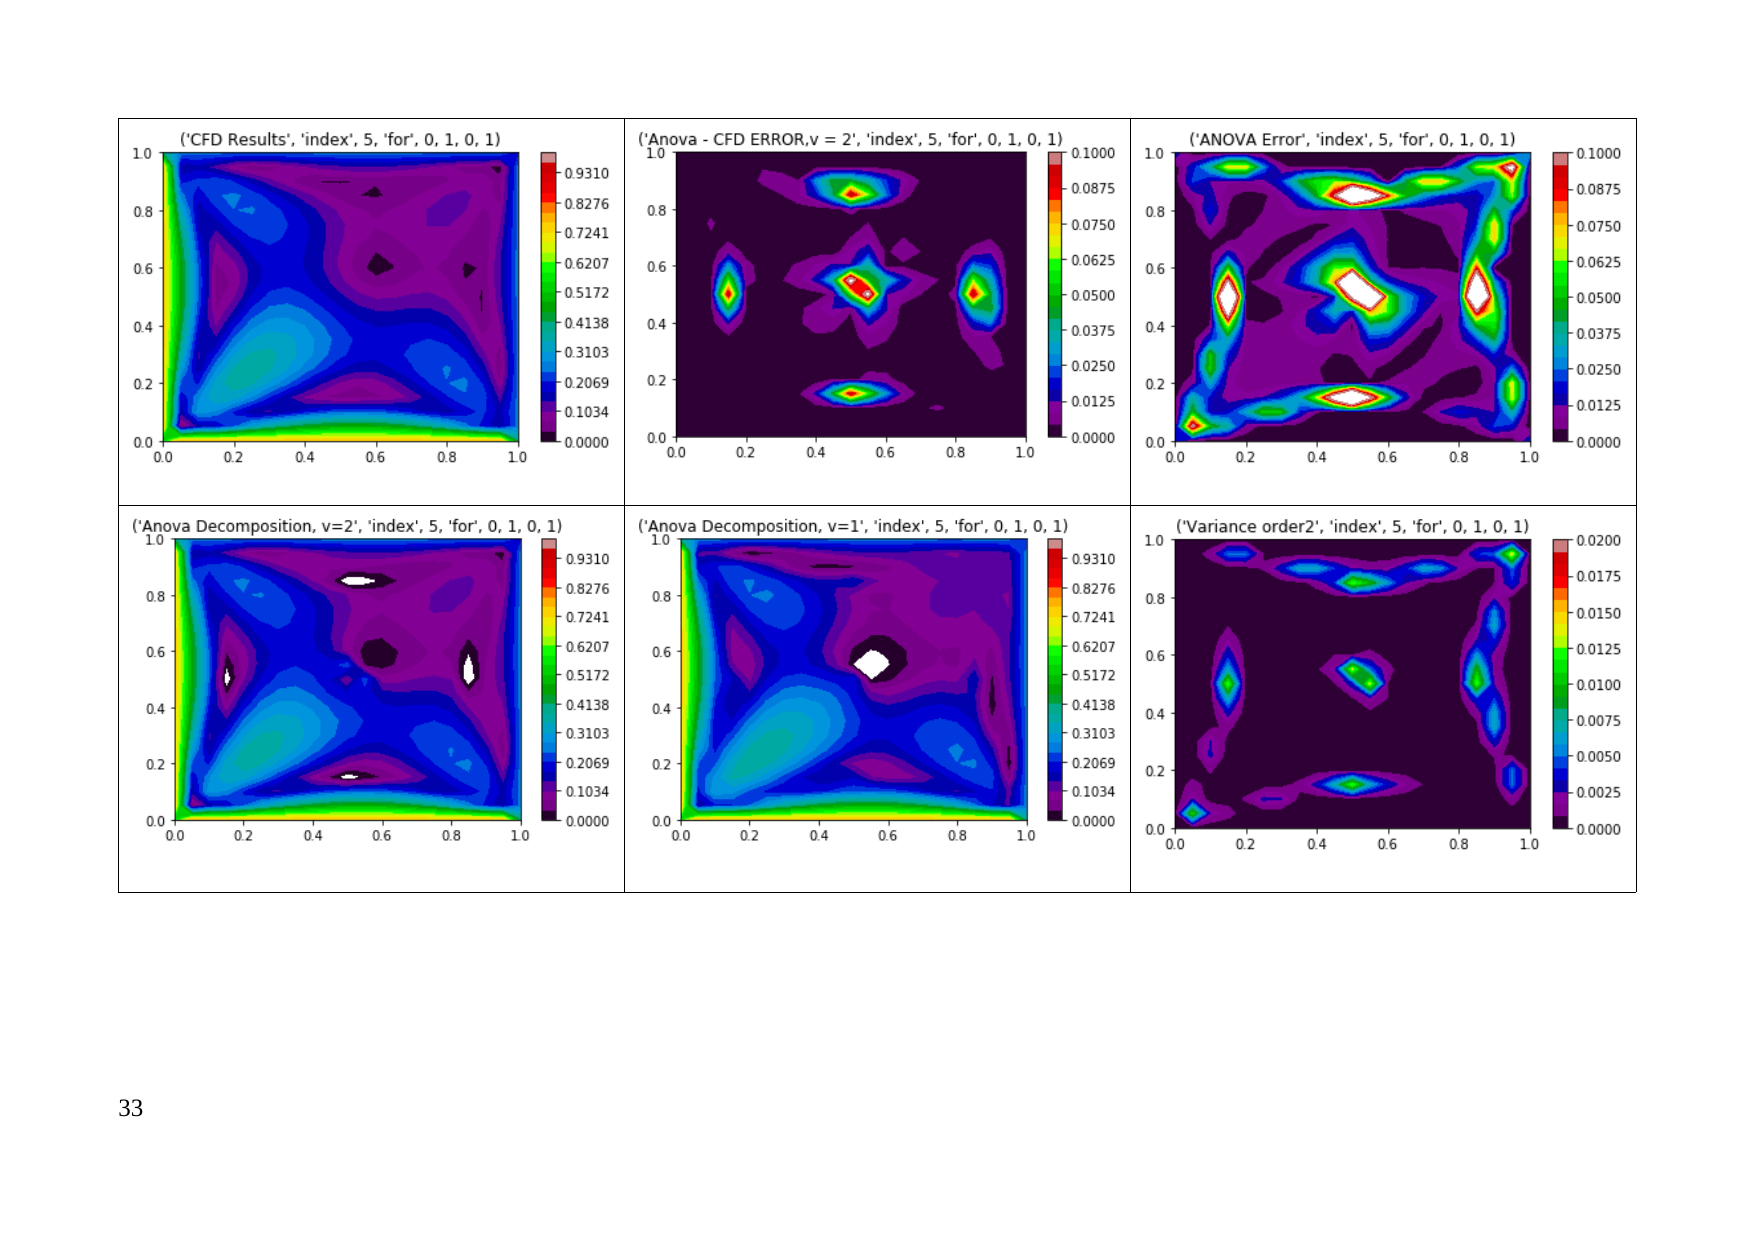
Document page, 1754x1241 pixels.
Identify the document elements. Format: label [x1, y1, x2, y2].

table_header [119, 119, 624, 505]
picture [1135, 123, 1631, 473]
table_header [625, 119, 1130, 505]
picture [123, 123, 619, 473]
picture [1135, 511, 1631, 860]
picture [629, 511, 1125, 851]
table_cell [1131, 506, 1636, 892]
picture [123, 511, 619, 851]
picture [629, 123, 1125, 468]
table_cell [119, 506, 624, 892]
table_header [1131, 119, 1636, 505]
table_cell [625, 506, 1130, 892]
